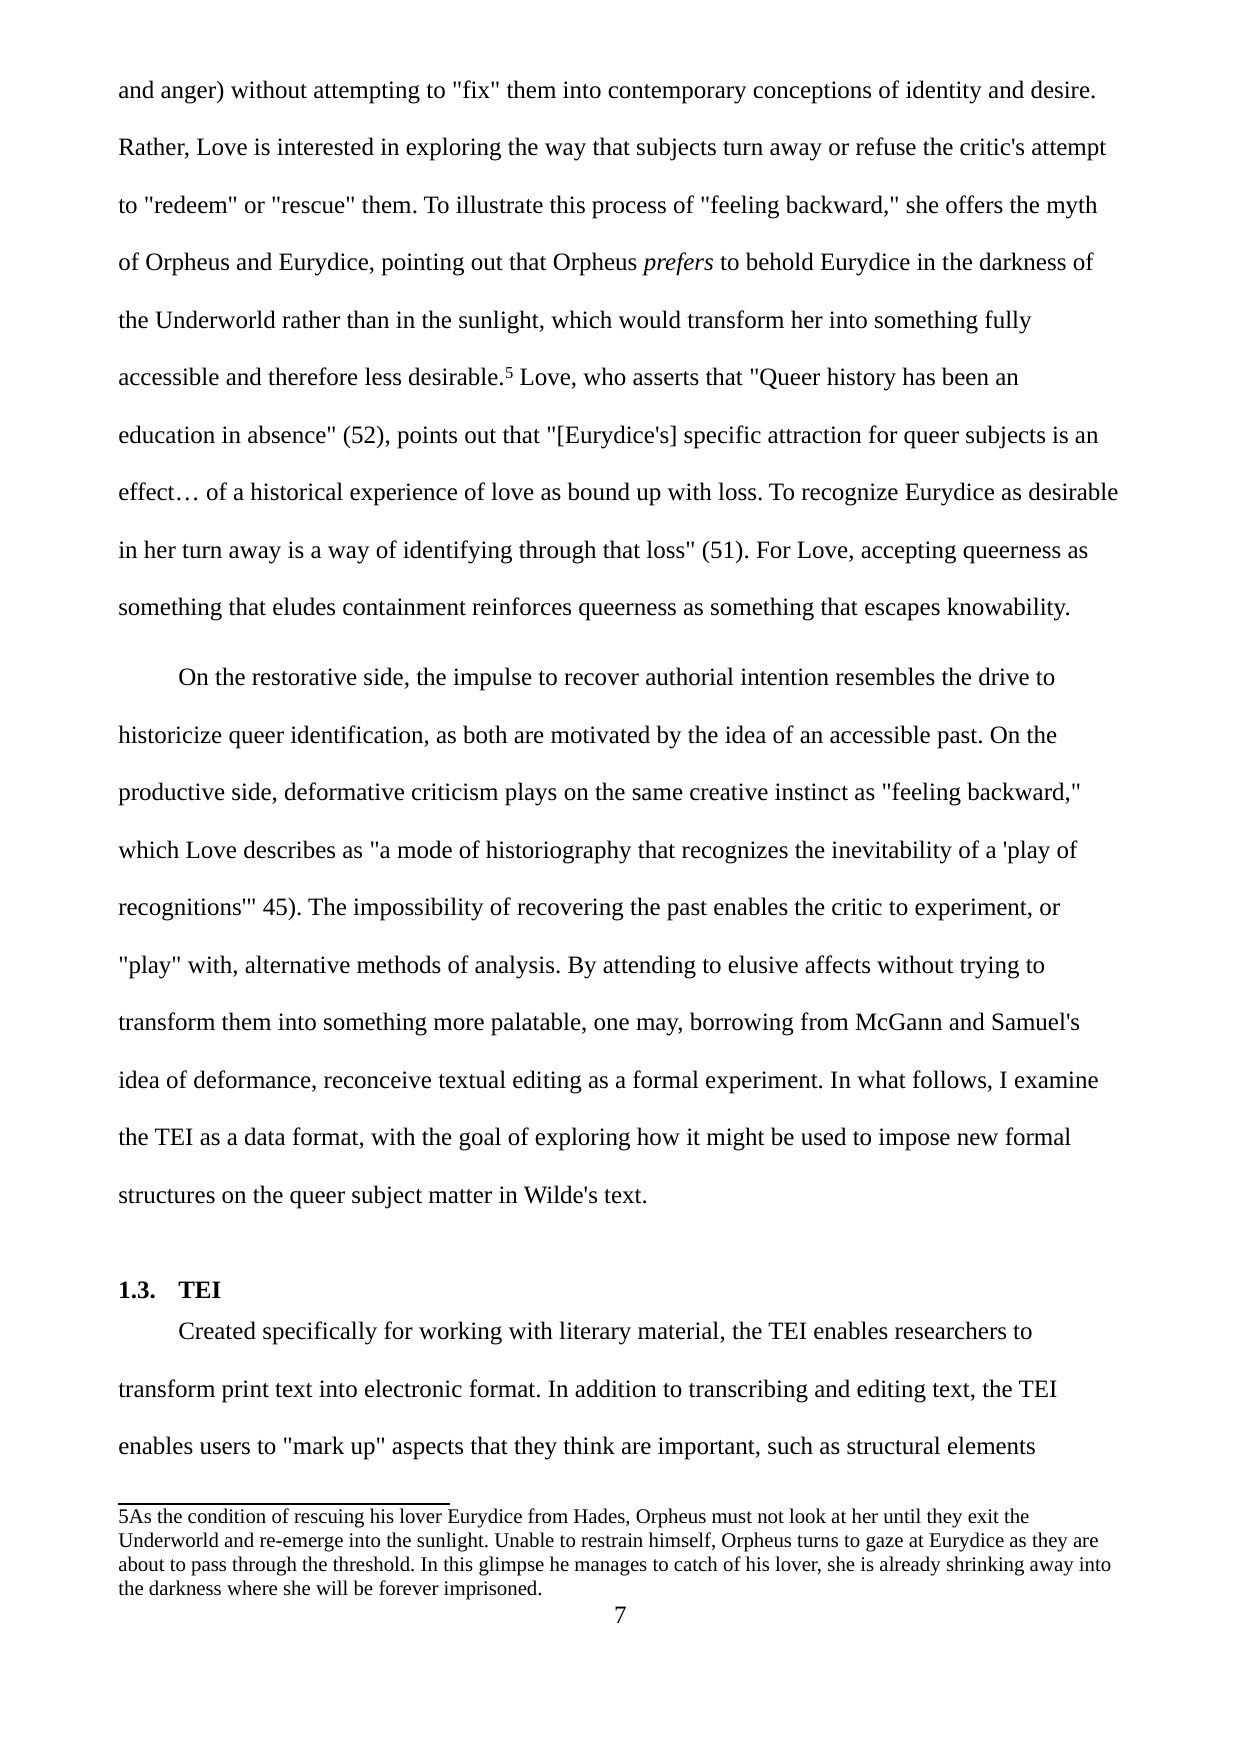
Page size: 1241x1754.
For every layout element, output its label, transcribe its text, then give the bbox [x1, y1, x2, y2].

text On the restorative side, the impulse to recover authorial intention resembles the drive to historicize queer identification, as both are motivated by the idea of an accessible past. On the productive side, deformative criticism plays on the same creative instinct as "feeling backward," which Love describes as "a mode of historiography that recognizes the inevitability of a 'play of recognitions'" 45). The impossibility of recovering the past enables the critic to experiment, or "play" with, alternative methods of analysis. By attending to elusive affects without trying to transform them into something more palatable, one may, borrowing from McGann and Samuel's idea of deformance, reconceive textual editing as a formal experiment. In what follows, I examine the TEI as a data format, with the goal of exploring how it might be used to impose new formal structures on the queer subject matter in Wilde's text. [118, 662, 1122, 1209]
text Created specifically for working with literary material, the TEI enables researchers to transform print text into electronic format. In addition to transcribing and editing text, the TEI enables users to "mark up" aspects that they think are important, such as structural elements [118, 1316, 1122, 1460]
subtitle TEI [118, 1275, 1122, 1304]
text As the condition of rescuing his lover Eurydice from Hades, Orpheus must not look at her until they exit the Underworld and re-emerge into the sunlight. Unable to restrain himself, Orpheus turns to gaze at Eurydice as they are about to pass through the threshold. In this glimpse he manages to catch of his lover, she is already shrinking away into the darkness where she will be forever imprisoned. [118, 1504, 1122, 1600]
text and anger) without attempting to "fix" them into contemporary conceptions of identity and desire. Rather, Love is interested in exploring the way that subjects turn away or refuse the critic's attempt to "redeem" or "rescue" them. To illustrate this process of "feeling backward," she offers the myth of Orpheus and Eurydice, pointing out that Orpheus prefers to behold Eurydice in the darkness of the Underworld rather than in the sunlight, which would transform her into something fully accessible and therefore less desirable. Love, who asserts that "Queer history has been an education in absence" (52), points out that "[Eurydice's] specific attraction for queer subjects is an effect… of a historical experience of love as bound up with loss. To recognize Eurydice as desirable in her turn away is a way of identifying through that loss" (51). For Love, accepting queerness as something that eludes containment reinforces queerness as something that escapes knowability. [118, 75, 1122, 621]
